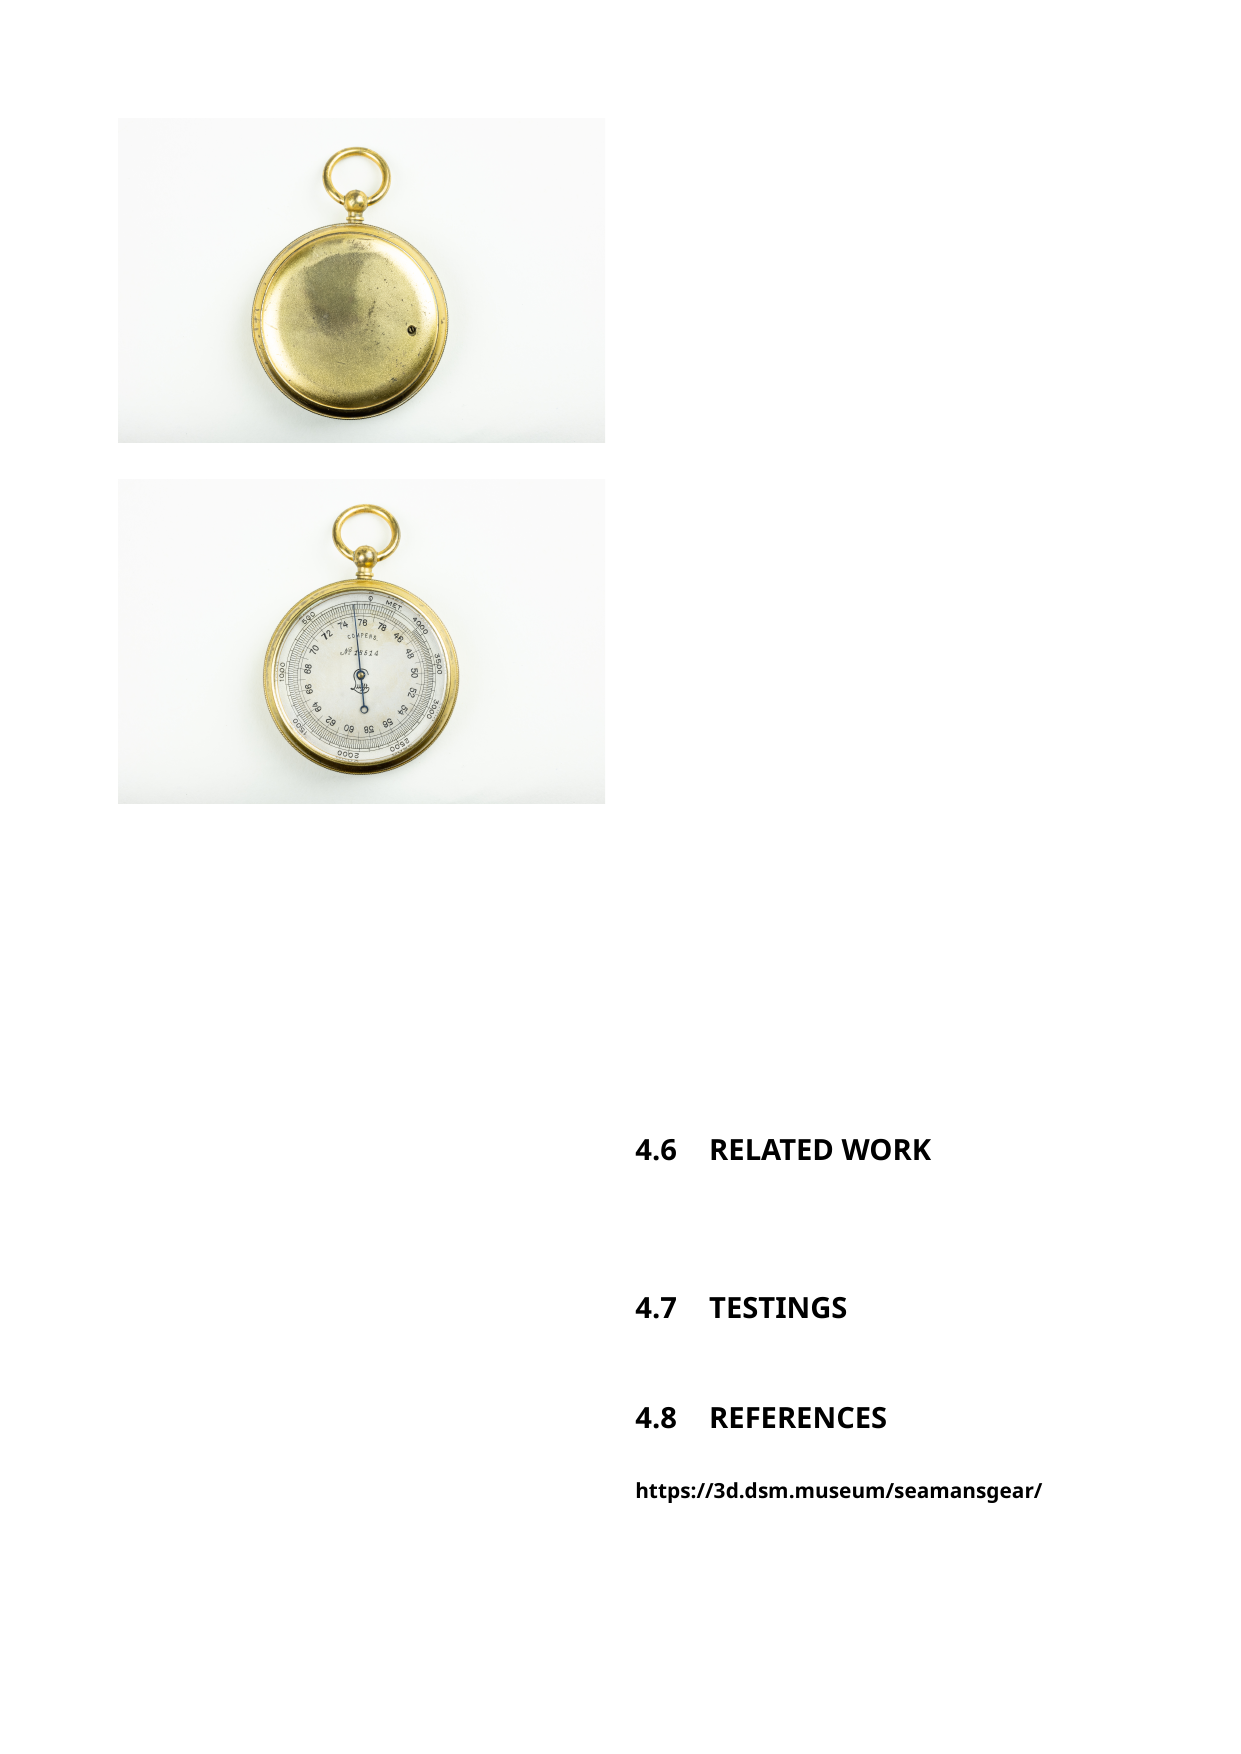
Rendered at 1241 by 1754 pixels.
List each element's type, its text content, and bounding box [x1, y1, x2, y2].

text 4.8 REFERENCES [635, 1398, 1122, 1437]
text 4.7 TESTINGS [635, 1287, 1122, 1327]
picture [118, 479, 605, 804]
text https://3d.dsm.museum/seamansgear/ [635, 1476, 1122, 1504]
picture [118, 118, 605, 443]
text 4.6 RELATED WORK [635, 1129, 1122, 1168]
